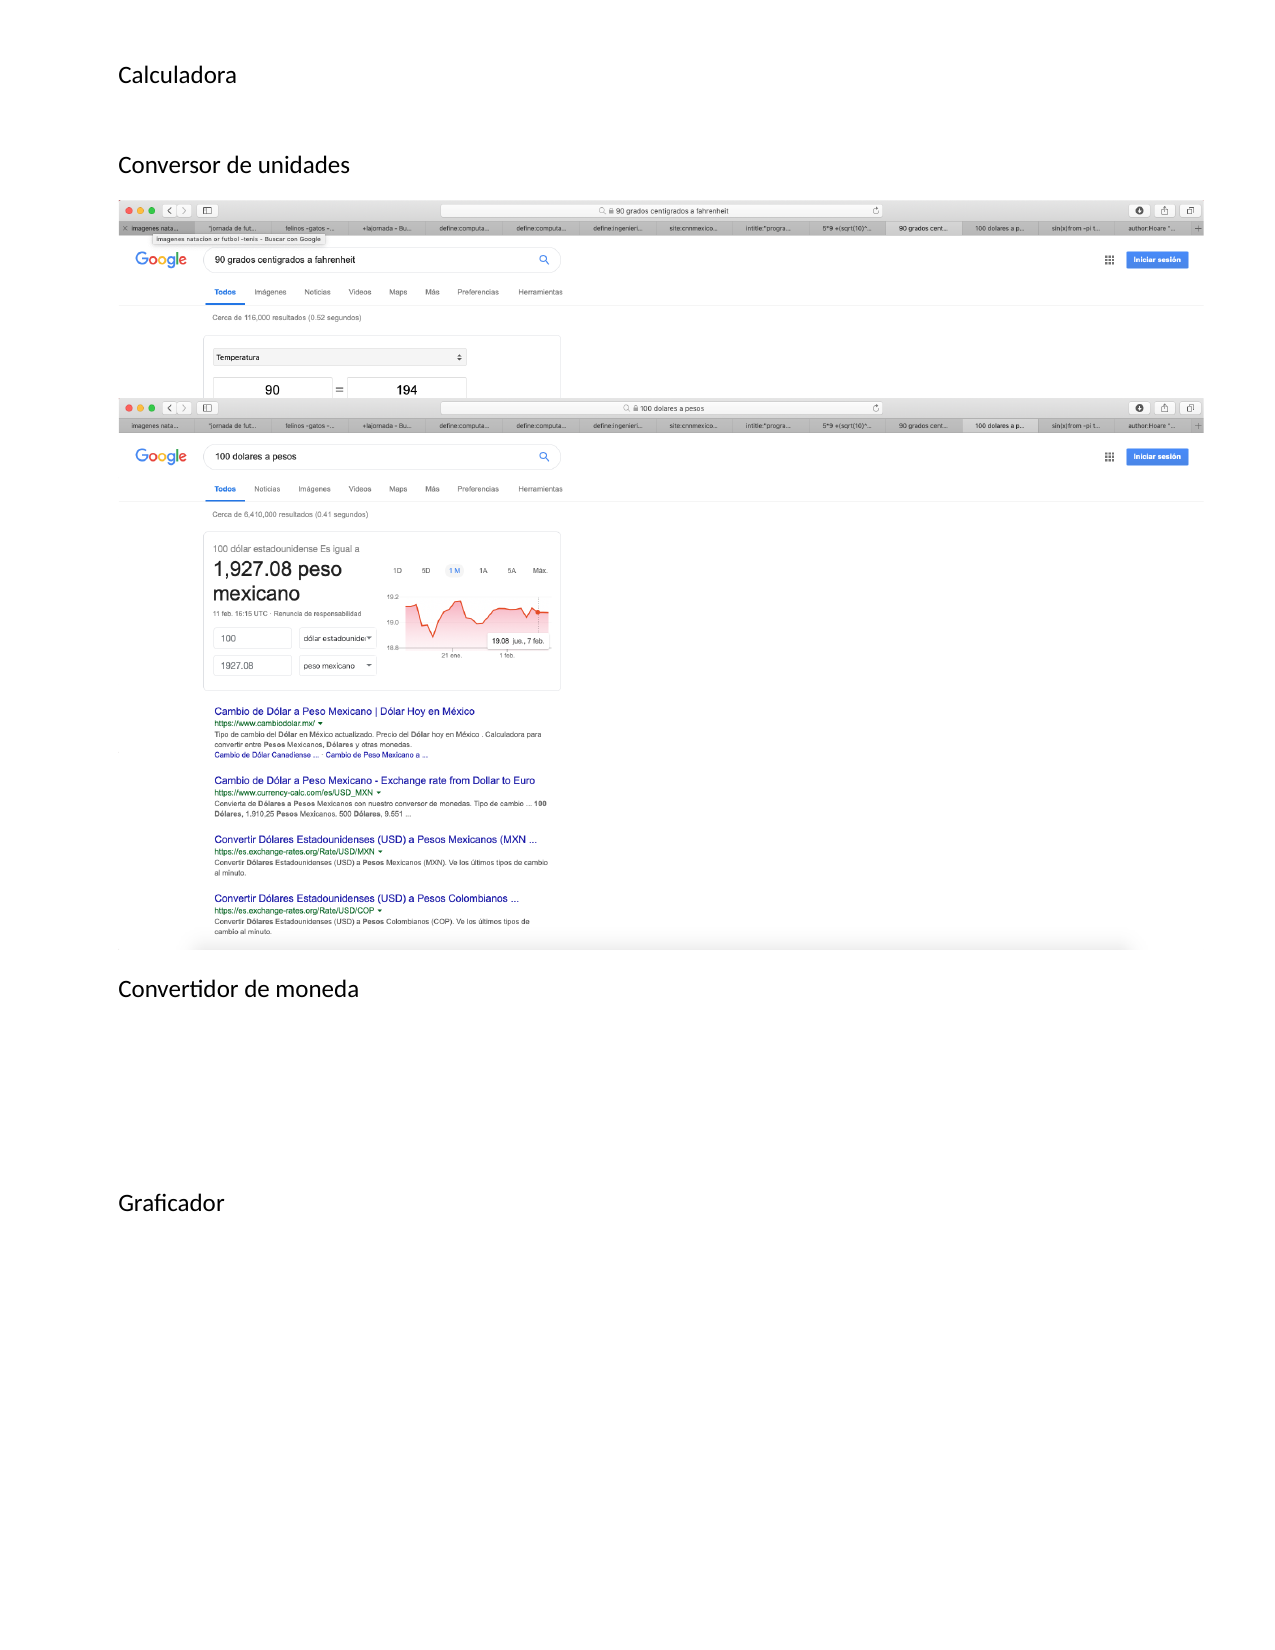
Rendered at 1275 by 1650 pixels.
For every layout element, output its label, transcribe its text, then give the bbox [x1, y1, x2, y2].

text Graficador [118, 1187, 1205, 1217]
text Conversor de unidades [118, 149, 1205, 179]
text Convertidor de moneda [118, 363, 1205, 1003]
text Calculadora [118, 59, 1205, 90]
